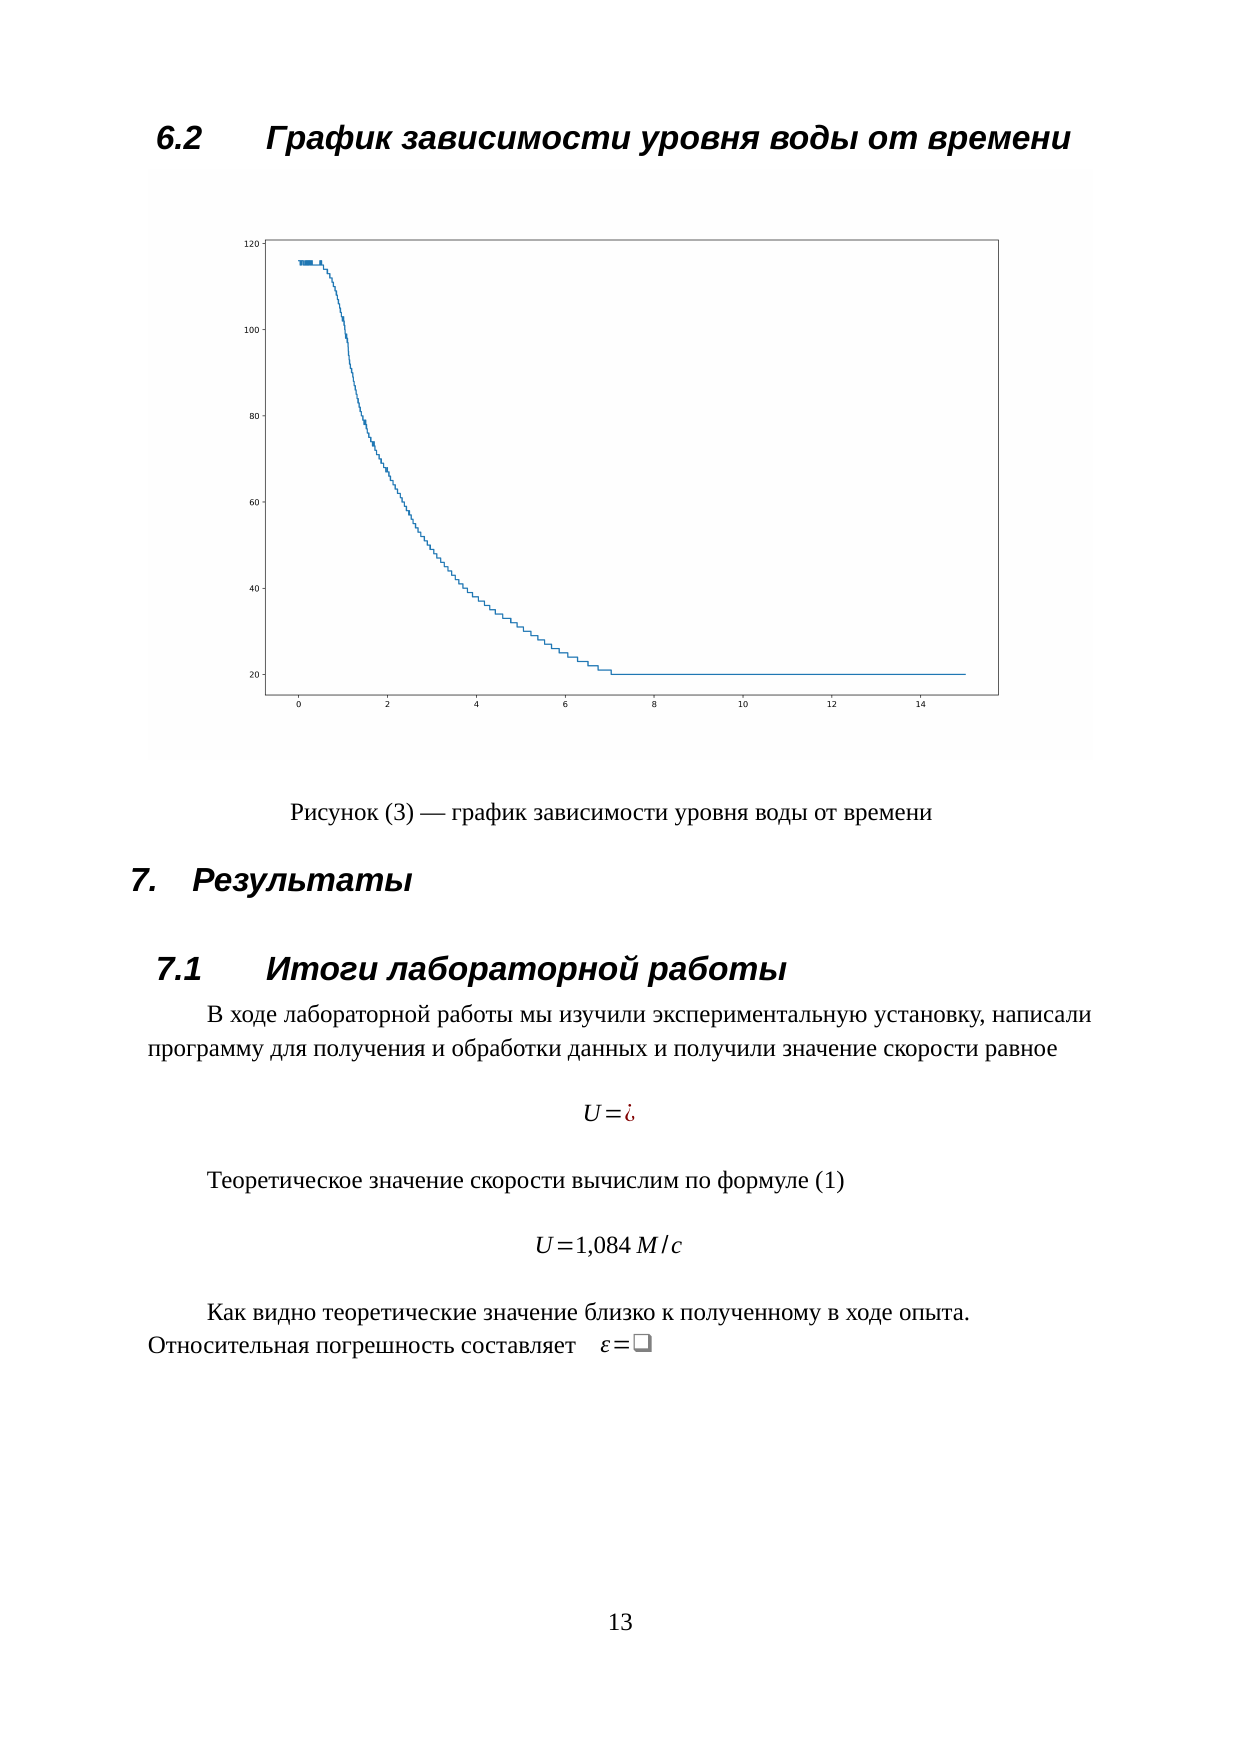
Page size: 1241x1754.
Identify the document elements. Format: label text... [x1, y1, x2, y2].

subtitle График зависимости уровня воды от времени [156, 118, 1122, 157]
subtitle Итоги лабораторной работы [156, 948, 1122, 987]
text Теоретическое значение скорости вычислим по формуле (1) [148, 1165, 1093, 1193]
subtitle Результаты [130, 860, 1122, 898]
text Как видно теоретические значение близко к полученному в ходе опыта. Относительная погрешность составляет [148, 1297, 1093, 1358]
picture [147, 169, 1093, 760]
text Рисунок (3) — график зависимости уровня воды от времени [130, 797, 1093, 826]
text В ходе лабораторной работы мы изучили экспериментальную установку, написали программу для получения и обработки данных и получили значение скорости равное [148, 999, 1093, 1061]
